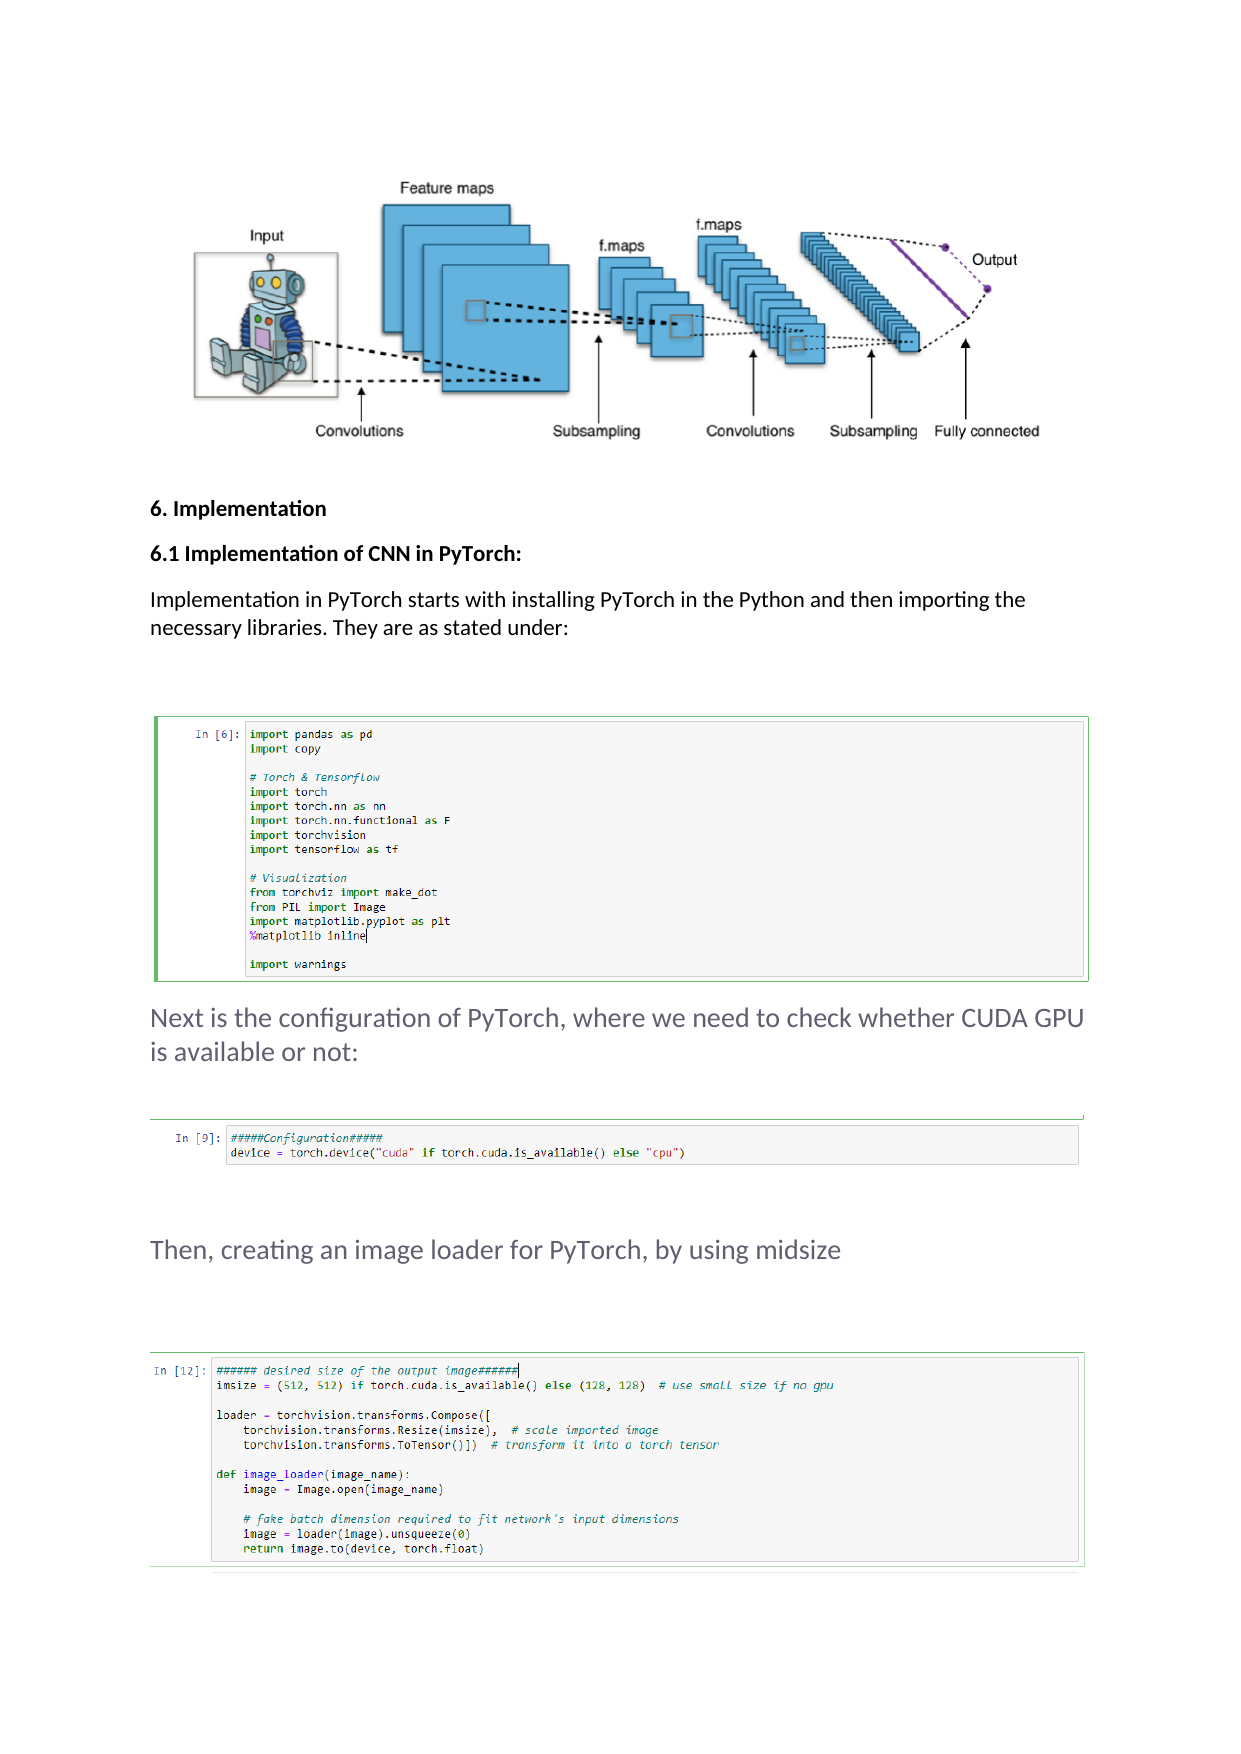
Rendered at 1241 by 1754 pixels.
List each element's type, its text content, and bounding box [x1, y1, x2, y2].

text Next is the configuration of PyTorch, where we need to check whether CUDA GPU is available or not: [150, 999, 1090, 1068]
text 6.1 Implementation of CNN in PyTorch: [150, 539, 1090, 568]
text 6. Implementation [150, 494, 1090, 522]
text Implementation in PyTorch starts with installing PyTorch in the Python and then importing the necessary libraries. They are as stated under: [150, 585, 1090, 641]
subtitle Then, creating an image loader for PyTorch, by using midsize [150, 1232, 1090, 1266]
